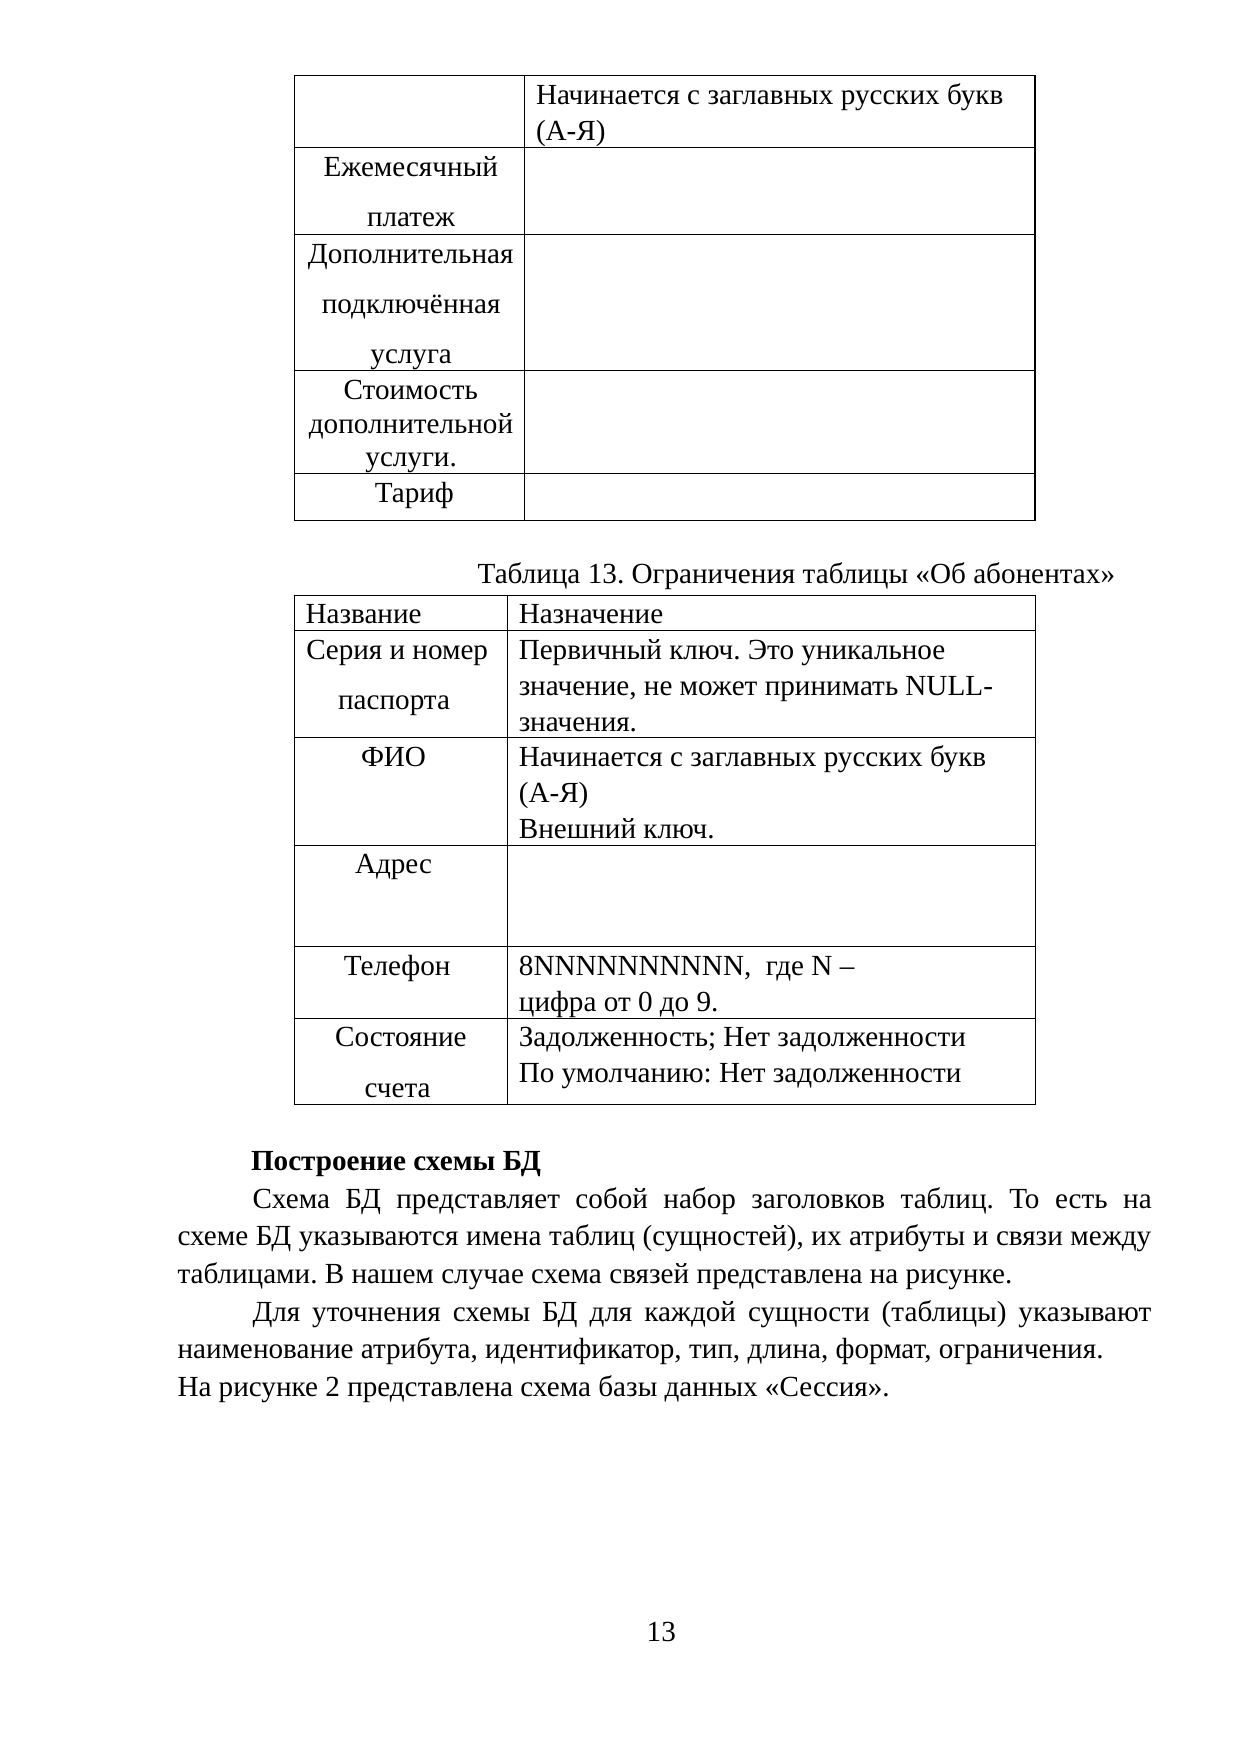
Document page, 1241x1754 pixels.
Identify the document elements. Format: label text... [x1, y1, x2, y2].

table_cell Первичный ключ. Это уникальное значение, не может принимать NULL-значения. [508, 631, 1035, 737]
table_cell Задолженность; Нет задолженности По умолчанию: Нет задолженности [508, 1019, 1035, 1103]
table_cell [508, 846, 1035, 946]
table_cell Начинается с заглавных русских букв (А-Я) Внешний ключ. [508, 738, 1035, 844]
table_cell 8NNNNNNNNNN, где N – цифра от 0 до 9. [508, 947, 1035, 1018]
subtitle Построение схемы БД [251, 1143, 1152, 1177]
text Для уточнения схемы БД для каждой сущности (таблицы) указывают наименование атрибута, идентификатор, тип, длина, формат, ограничения. [177, 1294, 1152, 1365]
table_cell [295, 76, 524, 147]
table_cell Телефон [295, 947, 507, 1018]
table_header Назначение [508, 596, 1035, 630]
table_cell Адрес [295, 846, 507, 946]
table_cell Дополнительная подключённая услуга [295, 235, 524, 370]
text Таблица 13. Ограничения таблицы «Об абонентах» [477, 557, 1152, 590]
table_cell [525, 371, 1034, 473]
table_cell [525, 148, 1034, 234]
table_header Название [295, 596, 507, 630]
text Схема БД представляет собой набор заголовков таблиц. То есть на схеме БД указываются имена таблиц (сущностей), их атрибуты и связи между таблицами. В нашем случае схема связей представлена на рисунке. [177, 1181, 1152, 1289]
table_cell Ежемесячный платеж [295, 148, 524, 234]
table_cell Тариф [295, 474, 524, 520]
text На рисунке 2 представлена схема базы данных «Сессия». [177, 1369, 1152, 1403]
table_cell [525, 235, 1034, 370]
table_cell Серия и номер паспорта [295, 631, 507, 737]
table_cell [525, 474, 1034, 520]
table_cell ФИО [295, 738, 507, 844]
table_cell Состояние счета [295, 1019, 507, 1103]
table_cell Начинается с заглавных русских букв (А-Я) [525, 76, 1034, 147]
table_cell Стоимость дополнительной услуги. [295, 371, 524, 473]
